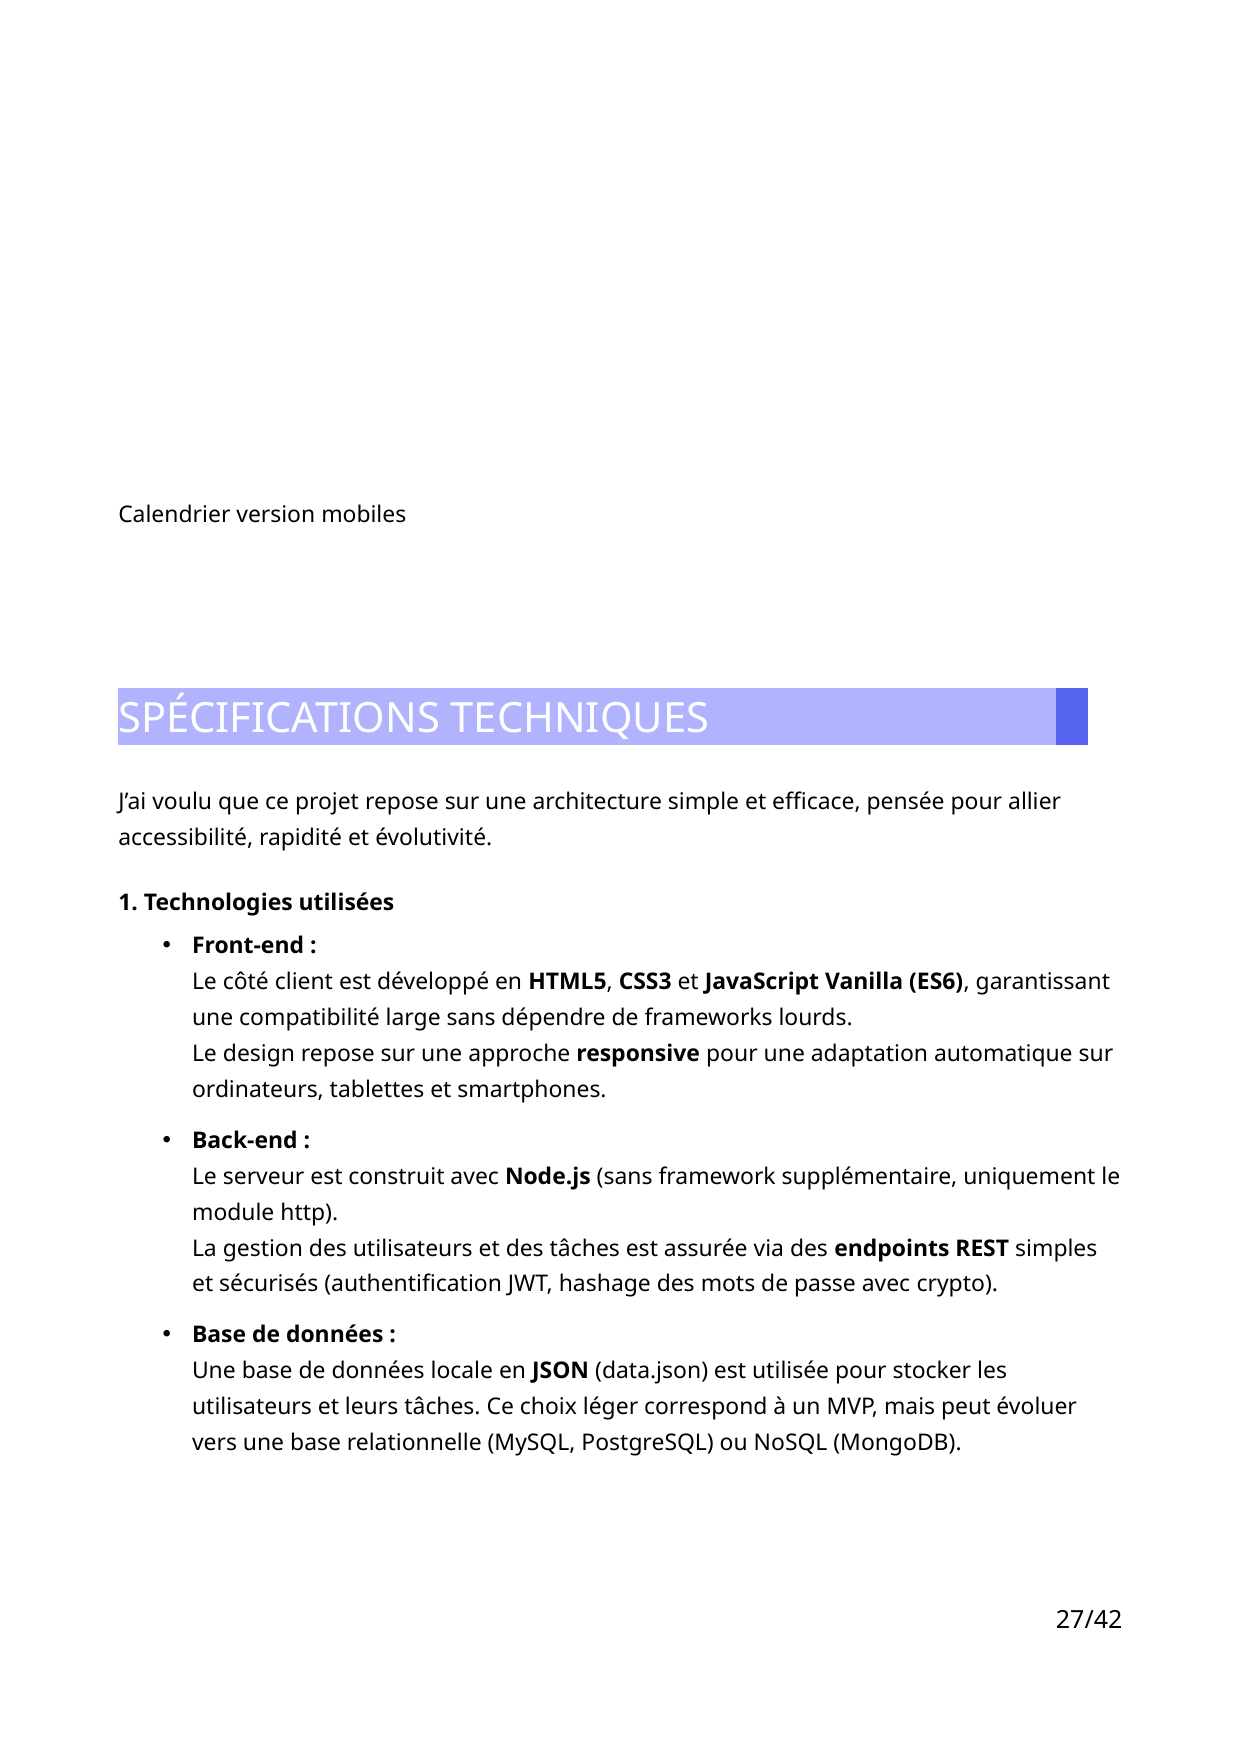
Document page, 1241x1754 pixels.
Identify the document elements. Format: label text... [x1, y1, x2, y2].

subtitle 1. Technologies utilisées [118, 886, 1122, 917]
list Base de données : Une base de données locale en JSON (data.json) est utilisée pour stocker les utilisateurs et leurs tâches. Ce choix léger correspond à un MVP, mais peut évoluer vers une base relationnelle (MySQL, PostgreSQL) ou NoSQL (MongoDB). [162, 1318, 1122, 1457]
list Back-end : Le serveur est construit avec Node.js (sans framework supplémentaire, uniquement le module http). La gestion des utilisateurs et des tâches est assurée via des endpoints REST simples et sécurisés (authentification JWT, hashage des mots de passe avec crypto). [162, 1124, 1122, 1299]
text SPÉCIFICATIONS TECHNIQUES [118, 688, 1122, 745]
list Front-end : Le côté client est développé en HTML5, CSS3 et JavaScript Vanilla (ES6), garantissant une compatibilité large sans dépendre de frameworks lourds. Le design repose sur une approche responsive pour une adaptation automatique sur ordinateurs, tablettes et smartphones. [162, 929, 1122, 1104]
text J’ai voulu que ce projet repose sur une architecture simple et efficace, pensée pour allier accessibilité, rapidité et évolutivité. [118, 784, 1122, 852]
text Calendrier version mobiles [118, 498, 1122, 529]
